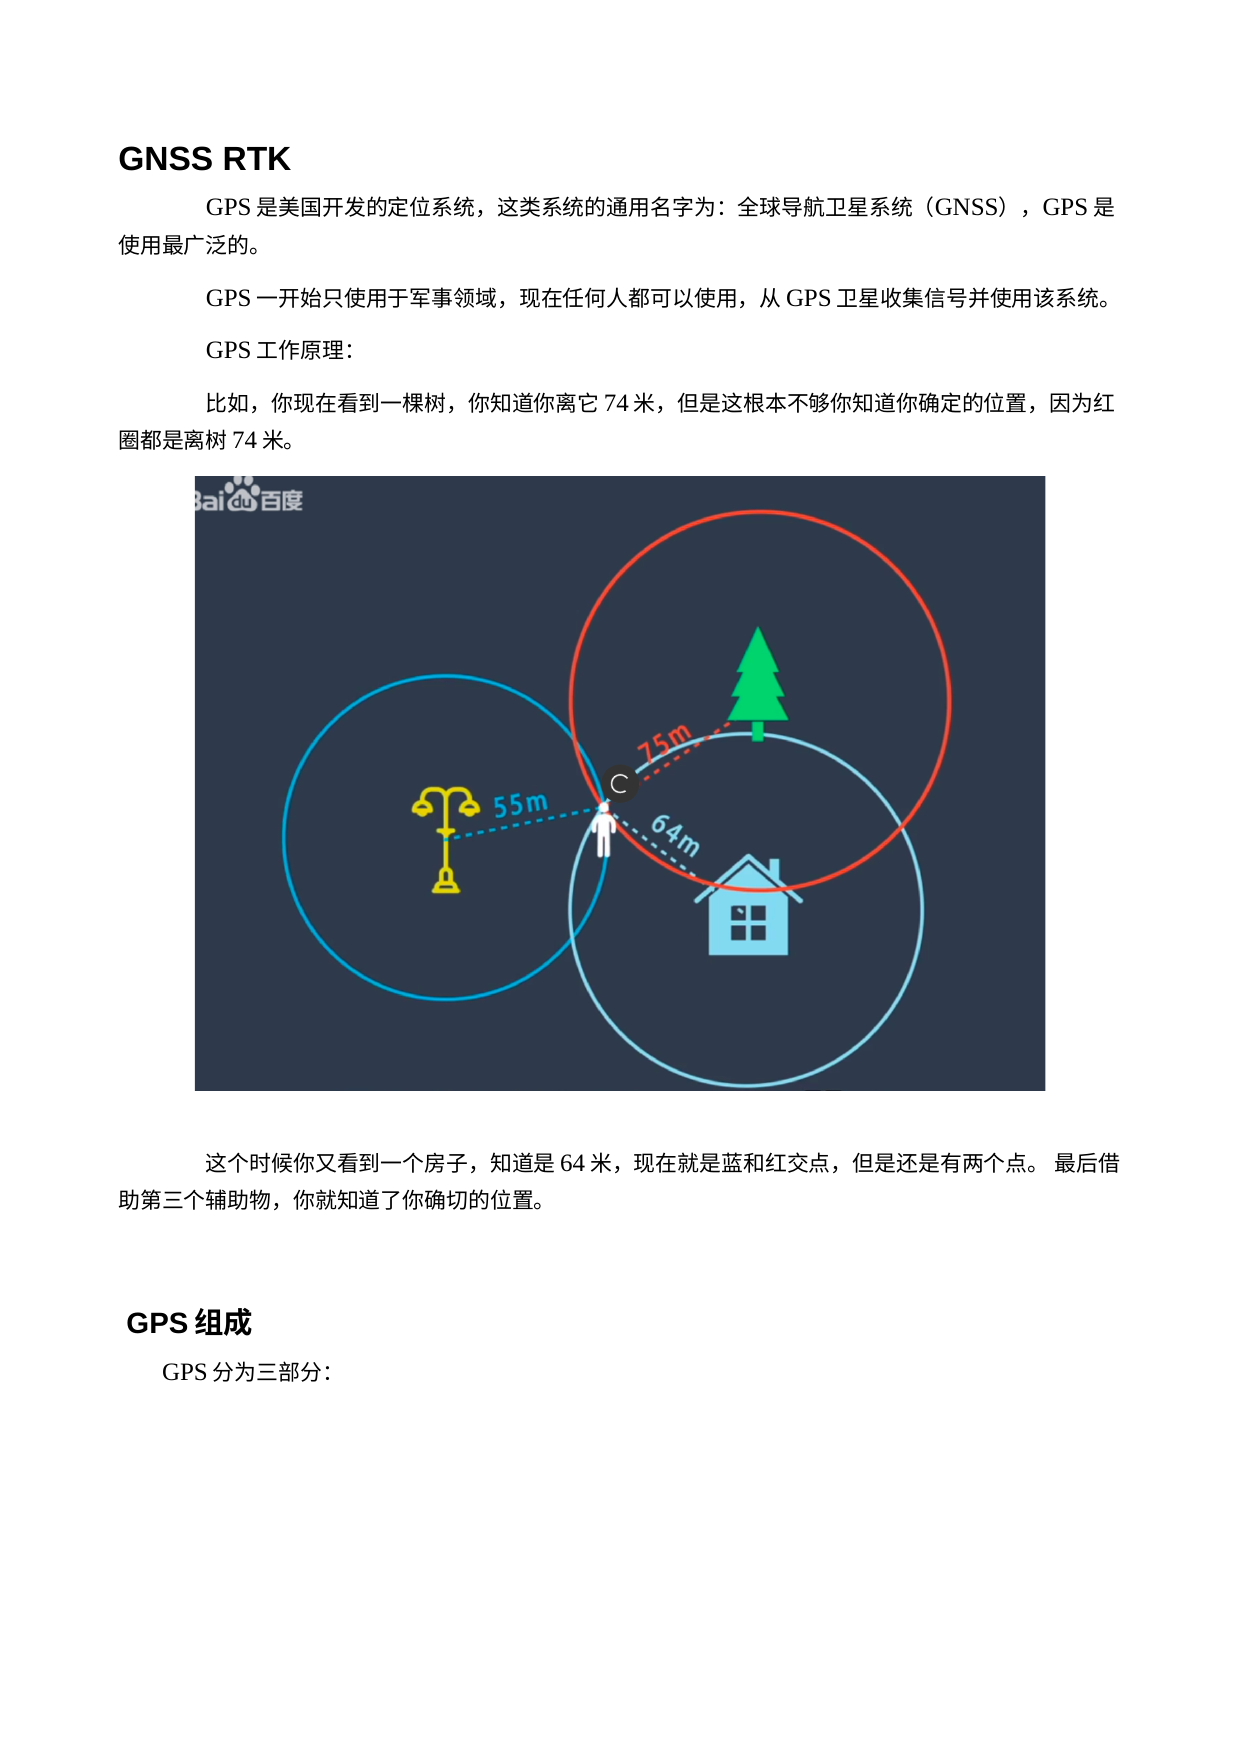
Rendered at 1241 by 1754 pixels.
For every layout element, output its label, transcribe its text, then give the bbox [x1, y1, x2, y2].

text GPS分为三部分： [118, 1354, 1122, 1386]
text 这个时候你又看到一个房子，知道是64米，现在就是蓝和红交点，但是还是有两个点。 最后借助第三个辅助物，你就知道了你确切的位置。 [118, 1146, 1122, 1215]
subtitle GNSS RTK [118, 139, 1122, 178]
text GPS工作原理： [118, 333, 1122, 365]
picture [194, 476, 1046, 1091]
text 比如，你现在看到一棵树，你知道你离它74米，但是这根本不够你知道你确定的位置，因为红圈都是离树74米。 [118, 386, 1122, 455]
text GPS一开始只使用于军事领域，现在任何人都可以使用，从GPS卫星收集信号并使用该系统。 [118, 281, 1122, 312]
text GPS是美国开发的定位系统，这类系统的通用名字为：全球导航卫星系统（GNSS），GPS是使用最广泛的。 [118, 190, 1122, 260]
subtitle GPS组成 [118, 1299, 1122, 1342]
